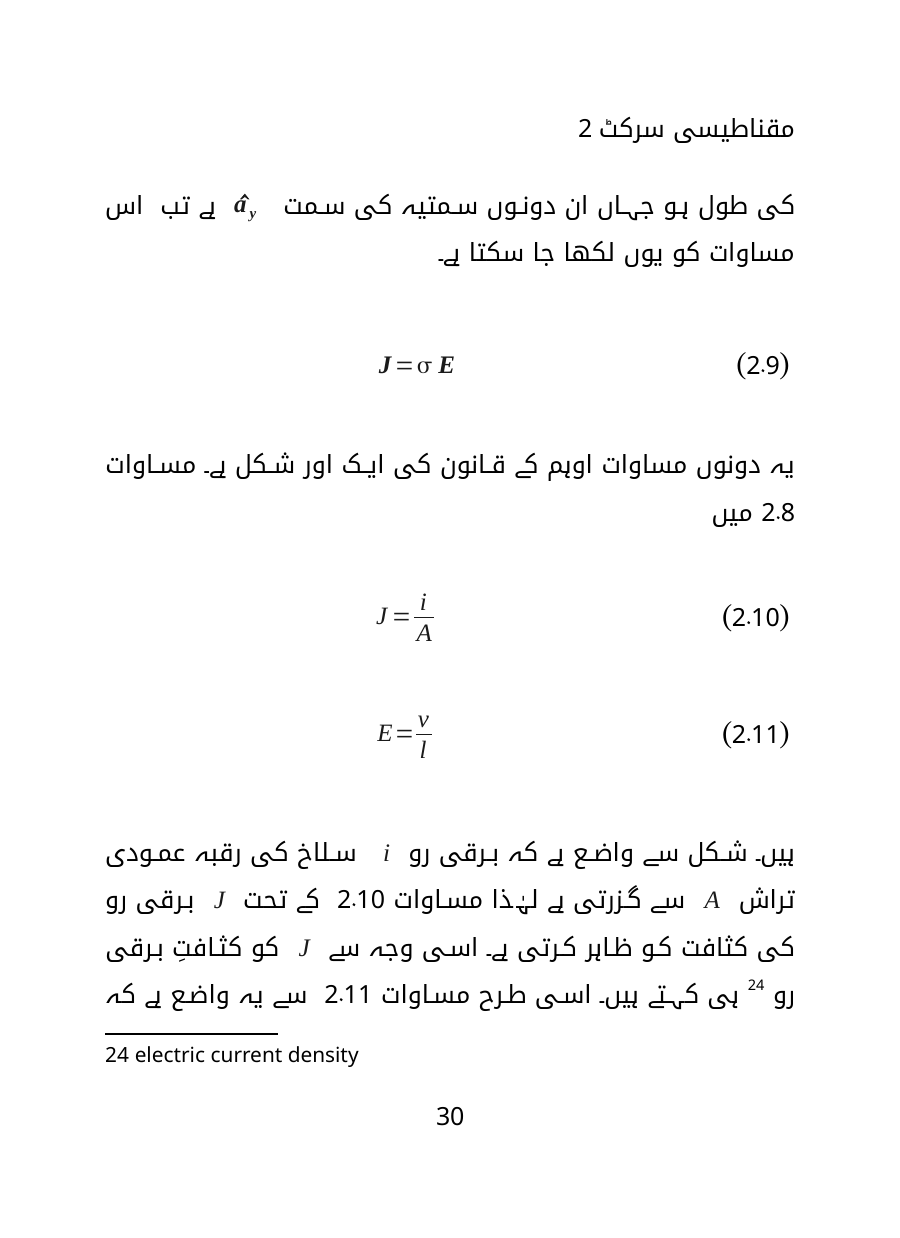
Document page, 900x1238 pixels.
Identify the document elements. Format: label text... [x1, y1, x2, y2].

table_header (2.9) [718, 336, 795, 408]
table_header (2.11) [696, 700, 795, 783]
text electric current density [105, 1040, 795, 1068]
table_header [105, 700, 696, 783]
text اگر شکل میں سمتیہکی طول ہو اورسمتیہکی طول ہو جہاں ان دونوں سمتیہ کی سمت ہے تب اس مساوات کو یوں لکھا جا سکتا ہے۔ [105, 182, 795, 277]
table_header (2.10) [696, 583, 795, 666]
text ہیں۔ شکل سے واضع ہے کہ برقی رو سلاخ کی رقبہ عمودی تراشسے گزرتی ہے لہٰذا مساوات 2.10 کے تحتبرقی رو کی کثافت کو ظاہر کرتی ہے۔ اسی وجہ سےکو کثافتِ برقی رو ہی کہتے ہیں۔ اسی طرح مساوات 2.11 سے یہ واضع ہے کہبرقی دباؤ کی شدت کو ظاہر کرتی ہے اور یوں کو شدت برقی دباؤ کہتے ہیں۔ اس کے نام کو چھوٹا کر کے برقی شدت بھی کہا جاتا ہے۔ [105, 829, 795, 1019]
table_header [105, 336, 718, 408]
text یہ دونوں مساوات اوہم کے قانون کی ایک اور شکل ہے۔ مساوات 2.8 میں [105, 442, 795, 536]
table_header [105, 583, 696, 666]
